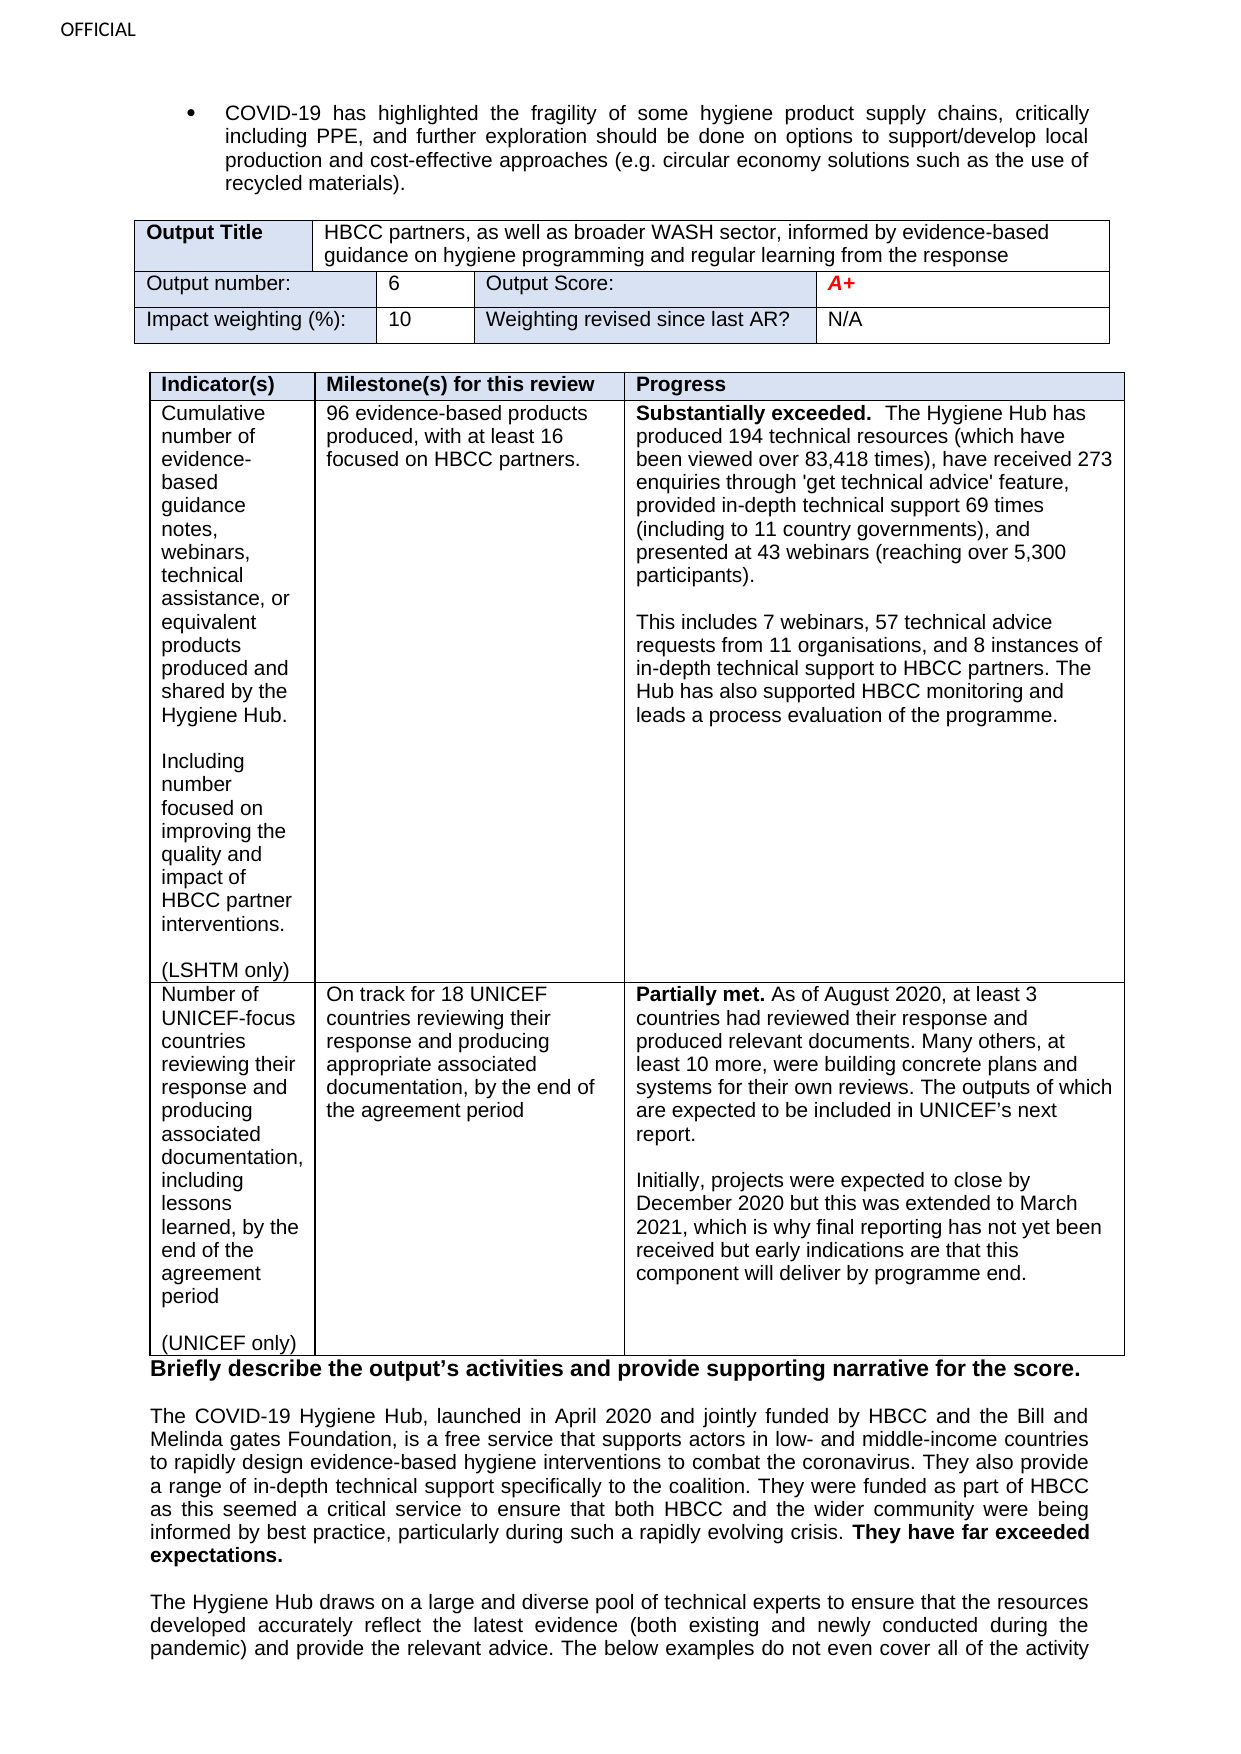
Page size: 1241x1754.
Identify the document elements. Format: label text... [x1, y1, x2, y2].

table_cell 10 [377, 308, 474, 343]
table_cell N/A [817, 308, 1109, 343]
table_header Milestone(s) for this review [316, 373, 624, 400]
table_header HBCC partners, as well as broader WASH sector, informed by evidence-based guidance on hygiene programming and regular learning from the response [313, 221, 1109, 271]
table_header Indicator(s) [151, 373, 314, 400]
table_cell Cumulative number of evidence-based guidance notes, webinars, technical assistance, or equivalent products produced and shared by the Hygiene Hub. Including number focused on improving the quality and impact of HBCC partner interventions. (LSHTM only) [151, 401, 314, 982]
table_header Output Title [135, 221, 312, 271]
table_cell 6 [377, 272, 474, 307]
table_cell Substantially exceeded. The Hygiene Hub has produced 194 technical resources (which have been viewed over 83,418 times), have received 273 enquiries through 'get technical advice' feature, provided in-depth technical support 69 times (including to 11 country governments), and presented at 43 webinars (reaching over 5,300 participants). This includes 7 webinars, 57 technical advice requests from 11 organisations, and 8 instances of in-depth technical support to HBCC partners. The Hub has also supported HBCC monitoring and leads a process evaluation of the programme. [625, 401, 1124, 982]
table_cell On track for 18 UNICEF countries reviewing their response and producing appropriate associated documentation, by the end of the agreement period [316, 983, 624, 1354]
text The COVID-19 Hygiene Hub, launched in April 2020 and jointly funded by HBCC and the Bill and Melinda gates Foundation, is a free service that supports actors in low- and middle-income countries to rapidly design evidence-based hygiene interventions to combat the coronavirus. They also provide a range of in-depth technical support specifically to the coalition. They were funded as part of HBCC as this seemed a critical service to ensure that both HBCC and the wider community were being informed by best practice, particularly during such a rapidly evolving crisis. They have far exceeded expectations. [150, 1404, 1090, 1567]
table_cell Number of UNICEF-focus countries reviewing their response and producing associated documentation, including lessons learned, by the end of the agreement period (UNICEF only) [151, 983, 314, 1354]
table_header Progress [625, 373, 1124, 400]
text The Hygiene Hub draws on a large and diverse pool of technical experts to ensure that the resources developed accurately reflect the latest evidence (both existing and newly conducted during the pandemic) and provide the relevant advice. The below examples do not even cover all of the activity [150, 1590, 1090, 1660]
table_cell Output Score: [475, 272, 816, 307]
table_cell 96 evidence-based products produced, with at least 16 focused on HBCC partners. [316, 401, 624, 982]
table_cell Weighting revised since last AR? [475, 308, 816, 343]
list COVID-19 has highlighted the fragility of some hygiene product supply chains, critically including PPE, and further exploration should be done on options to support/develop local production and cost-effective approaches (e.g. circular economy solutions such as the use of recycled materials). [187, 102, 1090, 195]
table_cell A+ [817, 272, 1109, 307]
text Briefly describe the output’s activities and provide supporting narrative for the score. [150, 1356, 1090, 1381]
table_cell Partially met. As of August 2020, at least 3 countries had reviewed their response and produced relevant documents. Many others, at least 10 more, were building concrete plans and systems for their own reviews. The outputs of which are expected to be included in UNICEF’s next report. Initially, projects were expected to close by December 2020 but this was extended to March 2021, which is why final reporting has not yet been received but early indications are that this component will deliver by programme end. [625, 983, 1124, 1354]
table_cell Impact weighting (%): [135, 308, 376, 343]
table_cell Output number: [135, 272, 376, 307]
